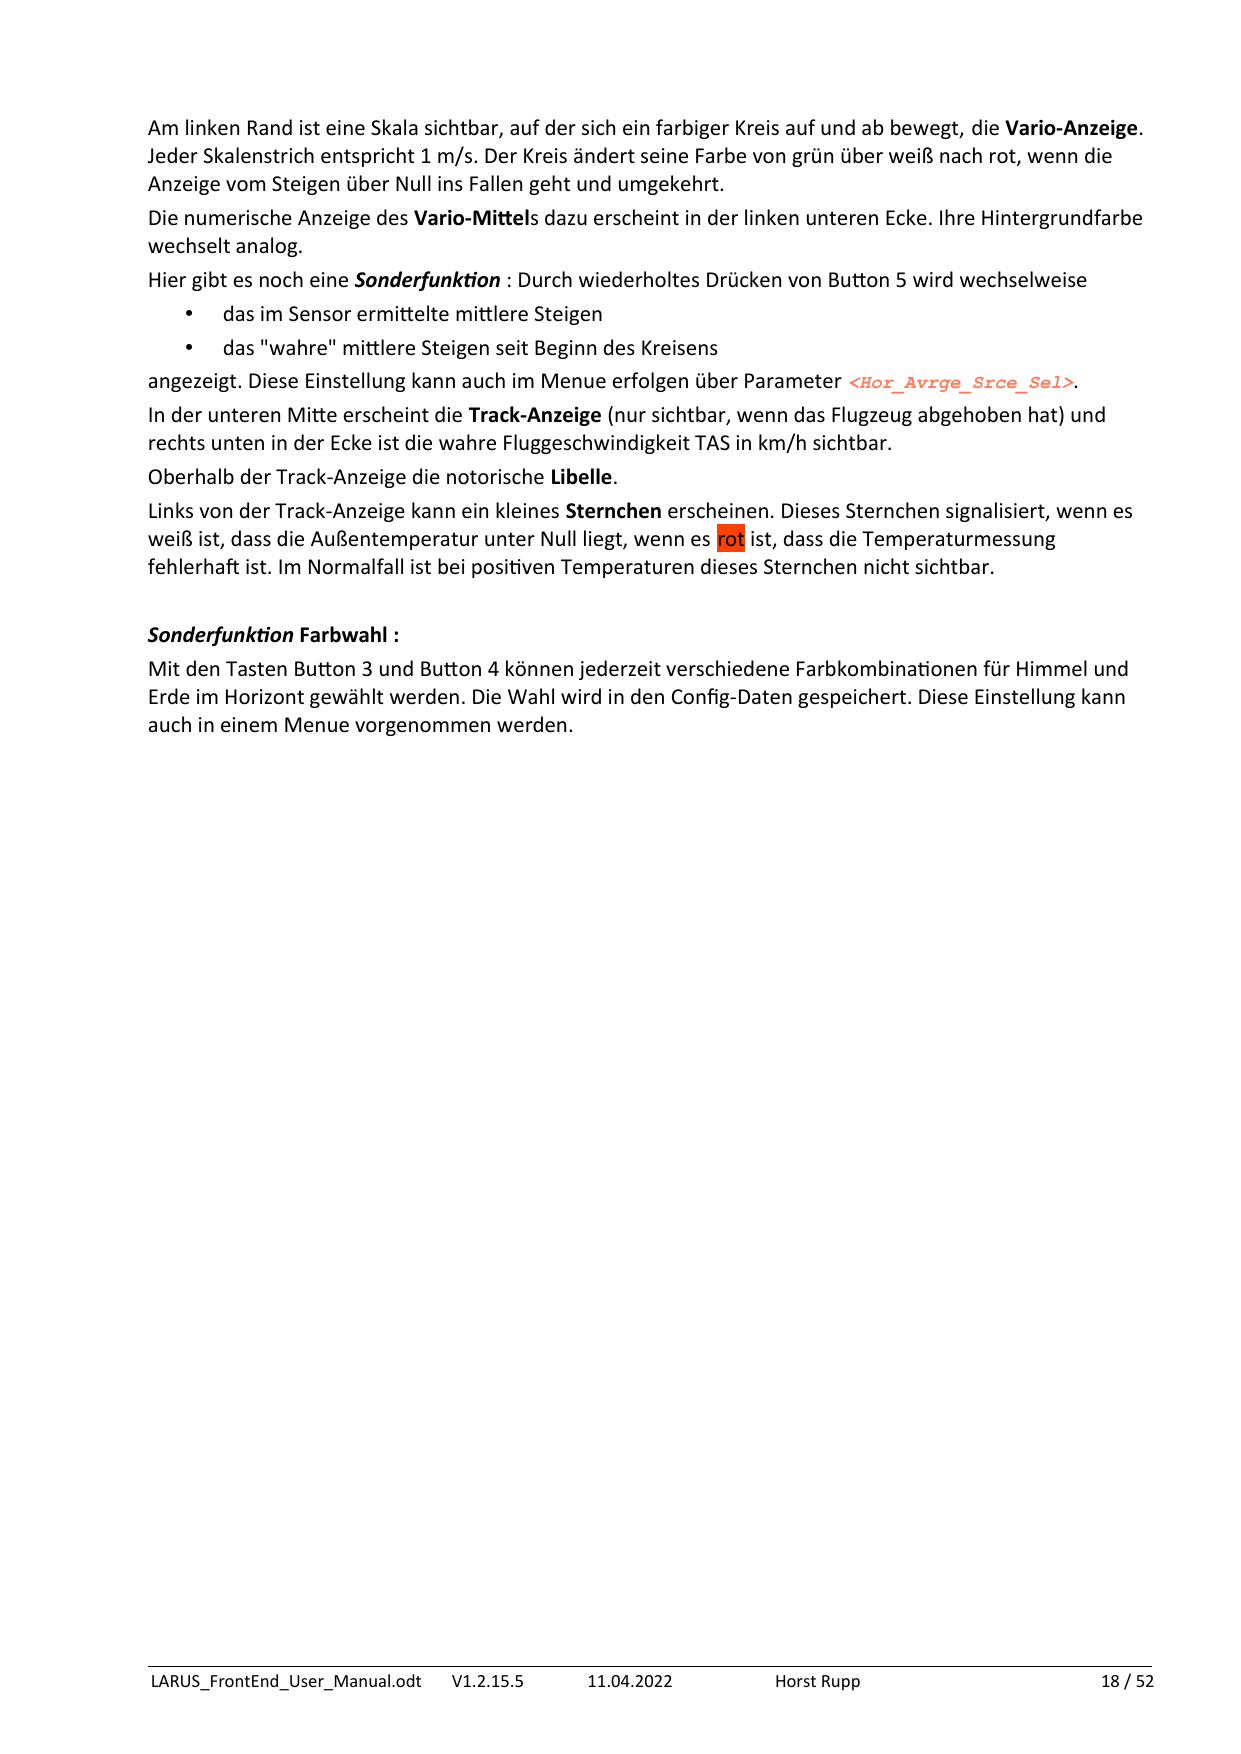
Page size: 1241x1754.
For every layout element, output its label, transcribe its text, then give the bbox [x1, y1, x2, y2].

text Oberhalb der Track-Anzeige die notorische Libelle. [148, 462, 1152, 490]
list das "wahre" mittlere Steigen seit Beginn des Kreisens [185, 333, 1152, 361]
text Sonderfunktion Farbwahl : [148, 620, 1152, 648]
text angezeigt. Diese Einstellung kann auch im Menue erfolgen über Parameter <Hor_Avrge_Srce_Sel>. [148, 367, 1152, 394]
text Links von der Track-Anzeige kann ein kleines Sternchen erscheinen. Dieses Sternchen signalisiert, wenn es weiß ist, dass die Außentemperatur unter Null liegt, wenn es rot ist, dass die Temperaturmessung fehlerhaft ist. Im Normalfall ist bei positiven Temperaturen dieses Sternchen nicht sichtbar. [148, 496, 1152, 580]
text Am linken Rand ist eine Skala sichtbar, auf der sich ein farbiger Kreis auf und ab bewegt, die Vario-Anzeige. Jeder Skalenstrich entspricht 1 m/s. Der Kreis ändert seine Farbe von grün über weiß nach rot, wenn die Anzeige vom Steigen über Null ins Fallen geht und umgekehrt. [148, 113, 1152, 197]
list das im Sensor ermittelte mittlere Steigen [185, 299, 1152, 327]
text Hier gibt es noch eine Sonderfunktion : Durch wiederholtes Drücken von Button 5 wird wechselweise [148, 265, 1152, 293]
text In der unteren Mitte erscheint die Track-Anzeige (nur sichtbar, wenn das Flugzeug abgehoben hat) und rechts unten in der Ecke ist die wahre Fluggeschwindigkeit TAS in km/h sichtbar. [148, 400, 1152, 456]
text Die numerische Anzeige des Vario-Mittels dazu erscheint in der linken unteren Ecke. Ihre Hintergrundfarbe wechselt analog. [148, 203, 1152, 259]
text Mit den Tasten Button 3 und Button 4 können jederzeit verschiedene Farbkombinationen für Himmel und Erde im Horizont gewählt werden. Die Wahl wird in den Config-Daten gespeichert. Diese Einstellung kann auch in einem Menue vorgenommen werden. [148, 654, 1152, 738]
